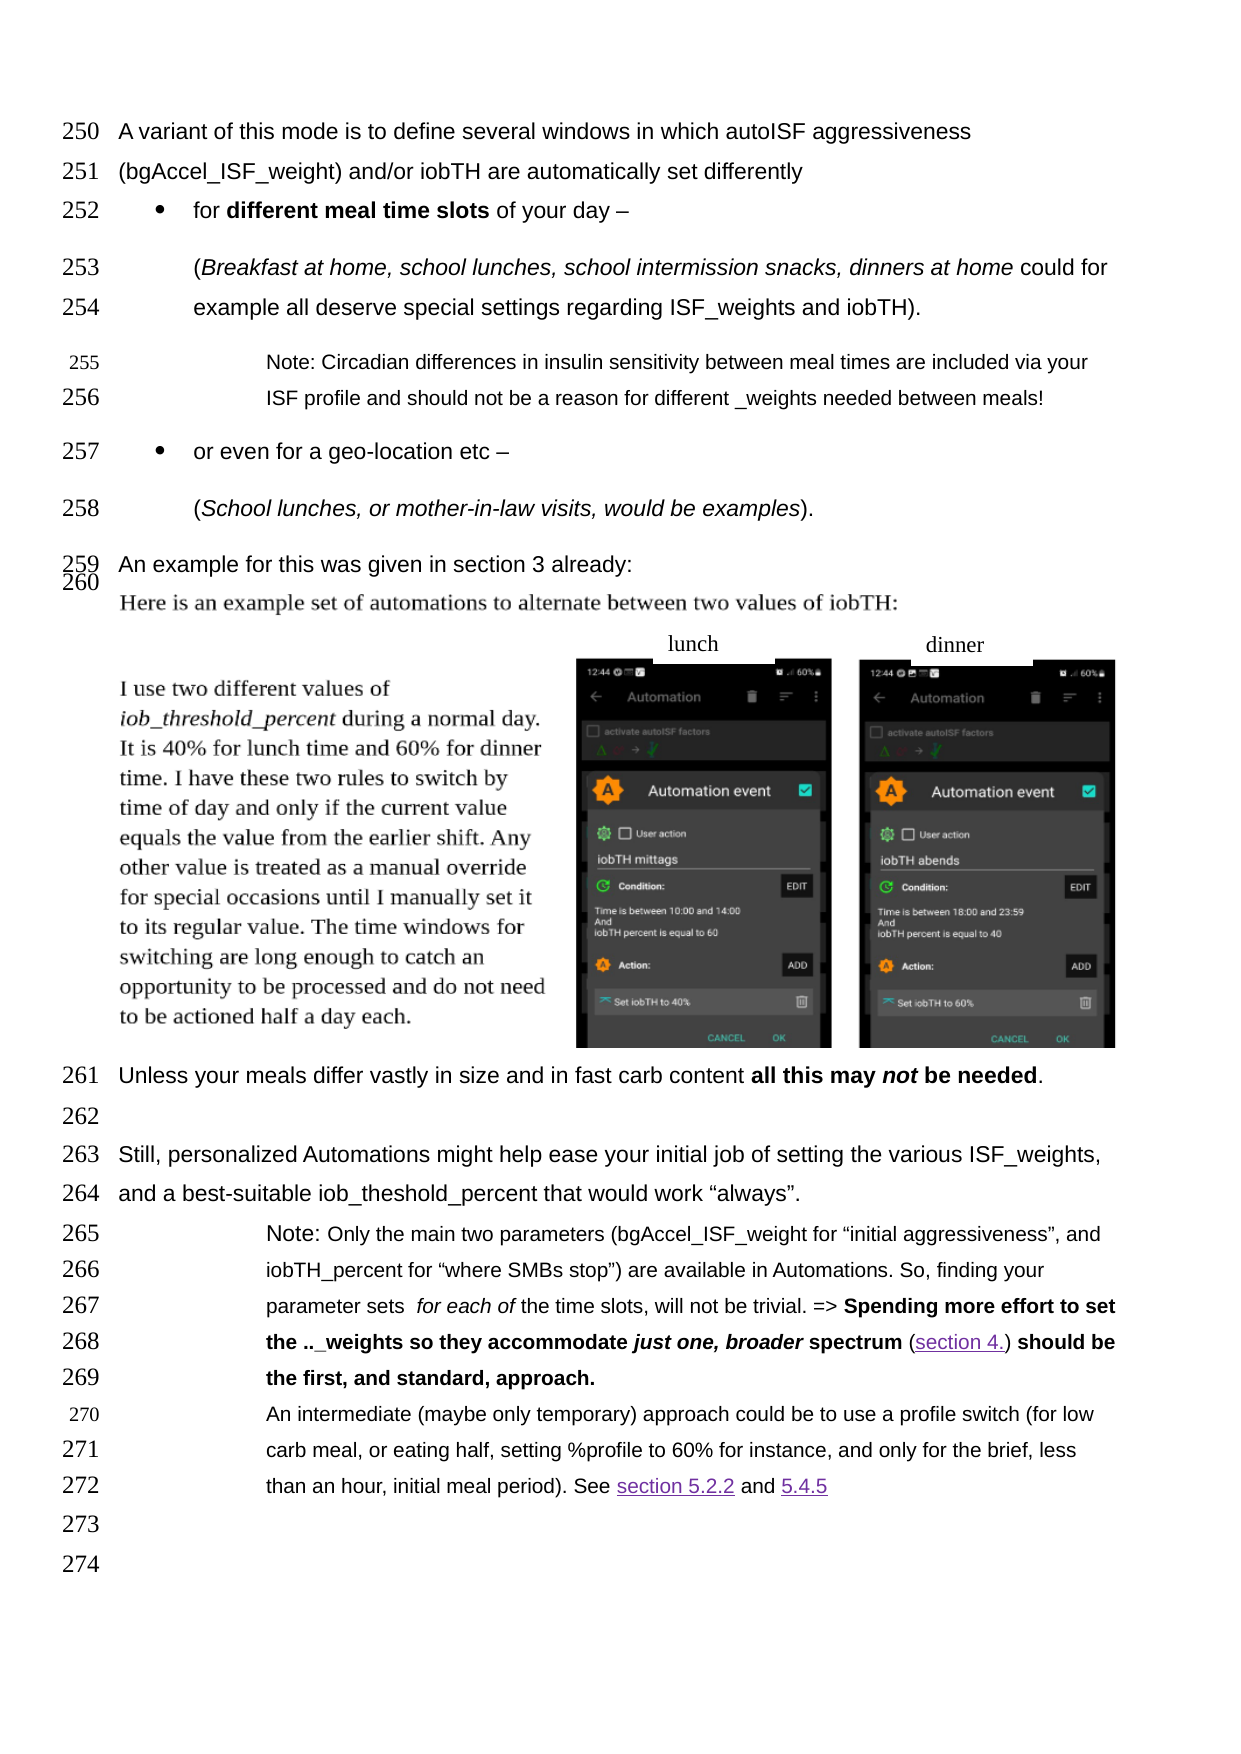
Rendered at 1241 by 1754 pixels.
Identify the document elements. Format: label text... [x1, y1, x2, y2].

text dinner [926, 631, 1018, 658]
text Still, personalized Automations might help ease your initial job of setting the various ISF_weights, and a best-suitable iob_theshold_percent that would work “always”. [118, 1141, 1122, 1207]
list (Breakfast at home, school lunches, school intermission snacks, dinners at home could for example all deserve special settings regarding ISF_weights and iobTH). [193, 254, 1122, 320]
text A variant of this mode is to define several windows in which autoISF aggressiveness (bgAccel_ISF_weight) and/or iobTH are automatically set differently [118, 118, 1122, 184]
text An intermediate (maybe only temporary) approach could be to use a profile switch (for low carb meal, or eating half, setting %profile to 60% for instance, and only for the brief, less than an hour, initial meal period). See section 5.2.2 and 5.4.5 [266, 1402, 1122, 1498]
list or even for a geo-location etc – [156, 438, 1122, 465]
list for different meal time slots of your day – [156, 197, 1122, 224]
text Unless your meals differ vastly in size and in fast carb content all this may not be needed. [118, 1062, 1122, 1088]
text An example for this was given in section 3 already: [118, 551, 1122, 578]
text Note: Only the main two parameters (bgAccel_ISF_weight for “initial aggressiveness”, and iobTH_percent for “where SMBs stop”) are available in Automations. So, finding your parameter sets for each of the time slots, will not be trivial. => Spending more effort to set the .._weights so they accommodate just one, broader spectrum (section 4.) should be the first, and standard, approach. [266, 1220, 1122, 1390]
text lunch [668, 630, 760, 656]
list Note: Circadian differences in insulin sensitivity between meal times are included via your ISF profile and should not be a reason for different _weights needed between meals! [266, 350, 1122, 409]
list (School lunches, or mother-in-law visits, would be examples). [193, 495, 1122, 522]
